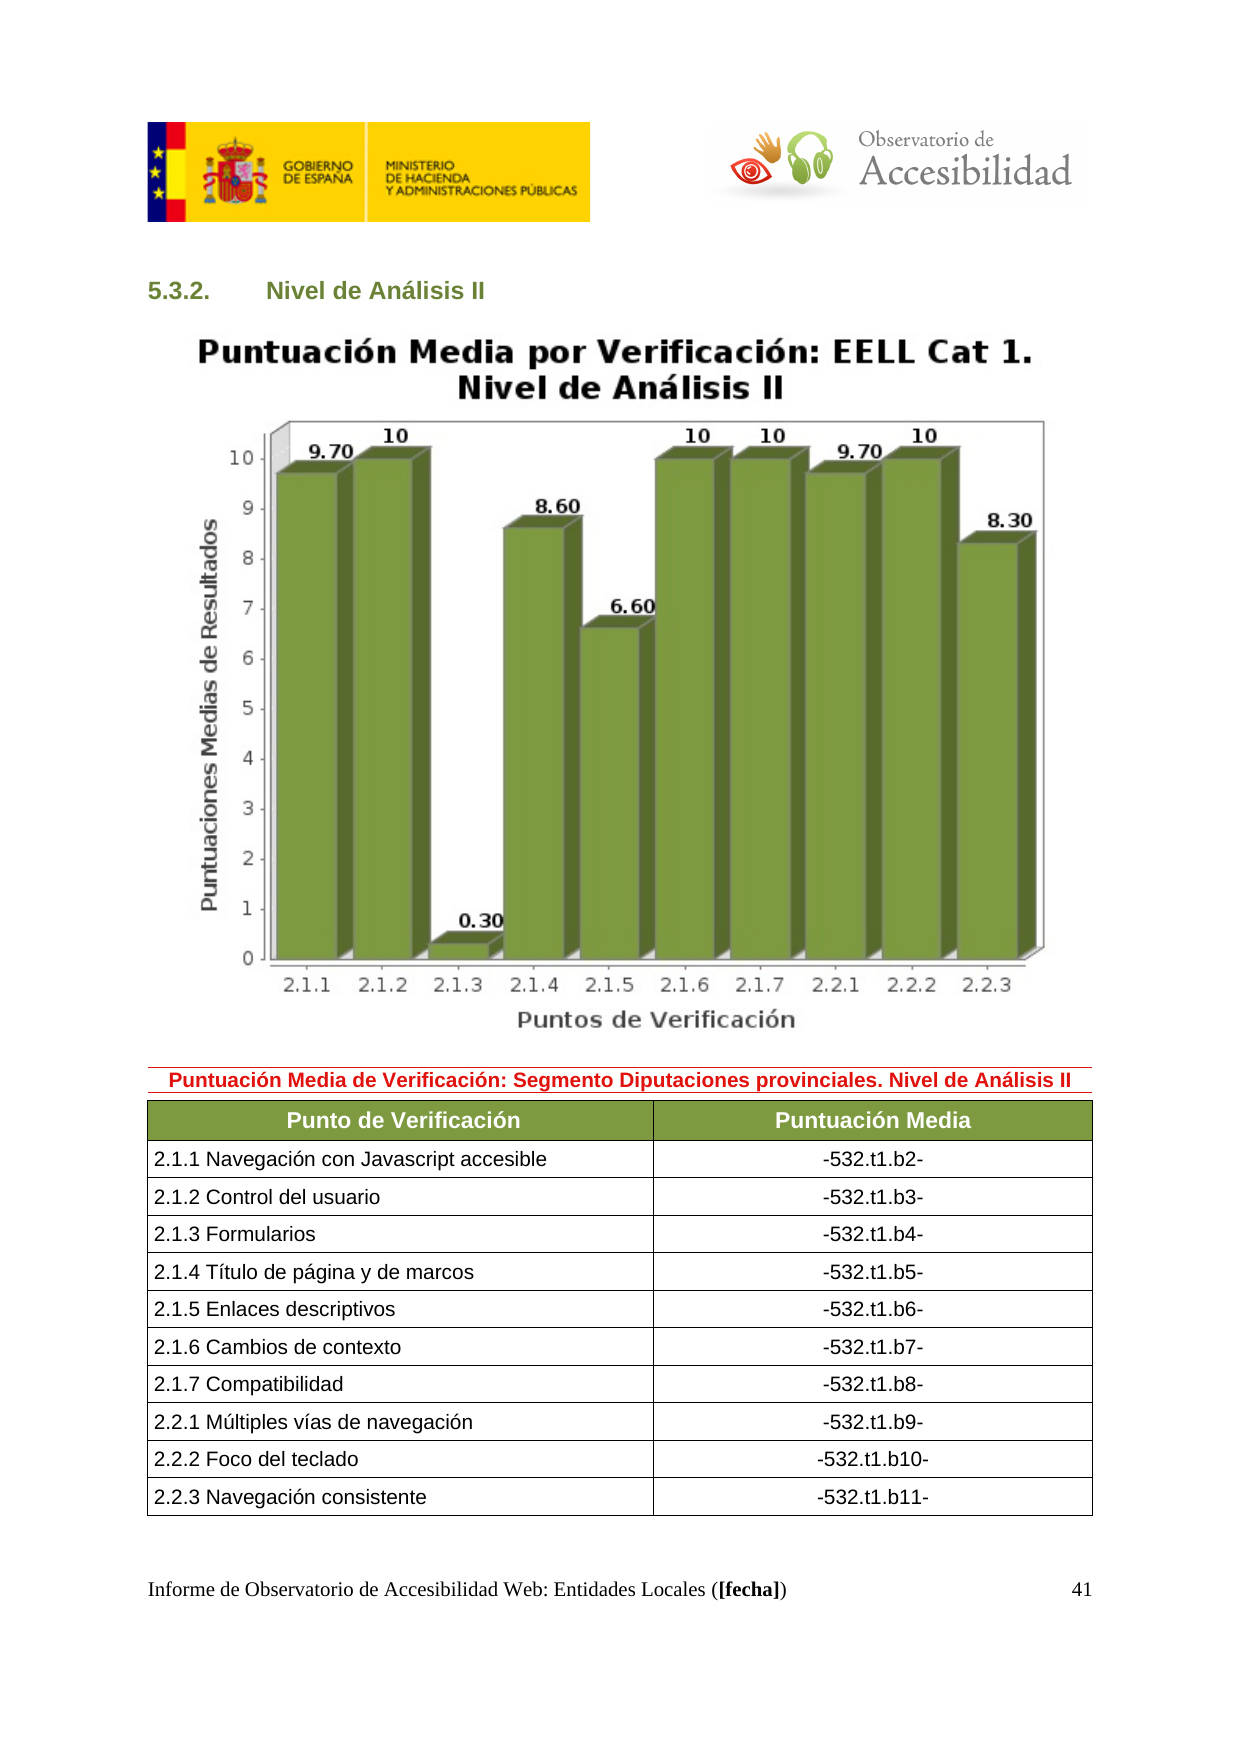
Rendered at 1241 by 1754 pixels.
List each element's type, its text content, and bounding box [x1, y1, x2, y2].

table_cell 2.2.1 Múltiples vías de navegación [148, 1403, 653, 1440]
table_cell 2.1.6 Cambios de contexto [148, 1328, 653, 1365]
table_cell 2.2.2 Foco del teclado [148, 1441, 653, 1477]
table_cell 2.1.3 Formularios [148, 1216, 653, 1252]
table_header Punto de Verificación [148, 1101, 653, 1140]
table_cell 2.2.3 Navegación consistente [148, 1478, 653, 1515]
picture [147, 122, 591, 222]
table_cell 2.1.2 Control del usuario [148, 1178, 653, 1215]
table_header Puntuación Media [654, 1101, 1092, 1140]
text Puntuación Media de Verificación: Segmento Diputaciones provinciales. Nivel de Análisis II [148, 1068, 1092, 1092]
table_cell -532.t1.b9- [654, 1403, 1092, 1440]
table_cell 2.1.7 Compatibilidad [148, 1366, 653, 1402]
table_cell -532.t1.b8- [654, 1366, 1092, 1402]
picture [178, 332, 1062, 1042]
list Nivel de Análisis II [148, 276, 1092, 304]
table_cell -532.t1.b4- [654, 1216, 1092, 1252]
table_cell 2.1.1 Navegación con Javascript accesible [148, 1141, 653, 1177]
table_cell -532.t1.b3- [654, 1178, 1092, 1215]
table_cell -532.t1.b11- [654, 1478, 1092, 1515]
picture [710, 122, 1086, 205]
table_cell -532.t1.b7- [654, 1328, 1092, 1365]
table_cell -532.t1.b2- [654, 1141, 1092, 1177]
table_cell -532.t1.b6- [654, 1291, 1092, 1327]
table_cell -532.t1.b5- [654, 1253, 1092, 1290]
table_cell 2.1.5 Enlaces descriptivos [148, 1291, 653, 1327]
table_cell 2.1.4 Título de página y de marcos [148, 1253, 653, 1290]
table_cell -532.t1.b10- [654, 1441, 1092, 1477]
